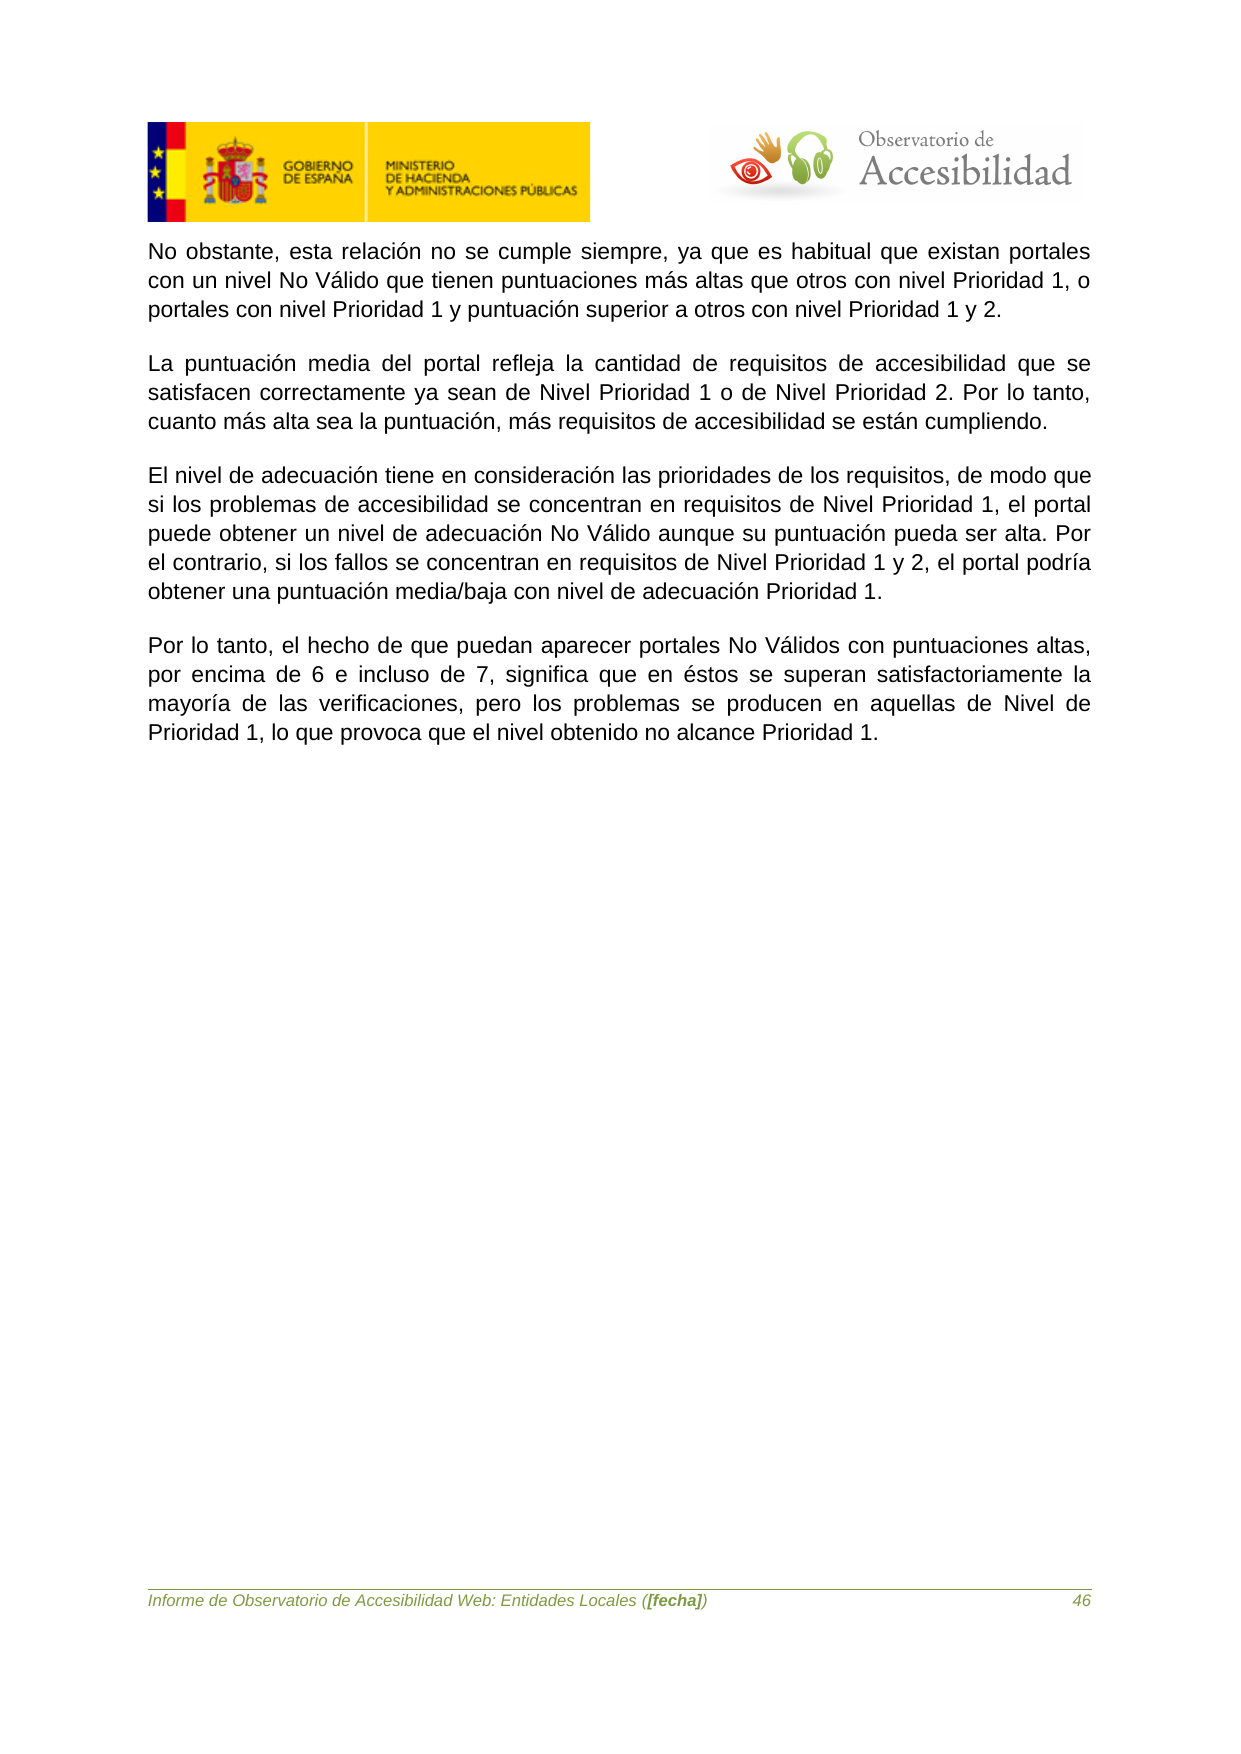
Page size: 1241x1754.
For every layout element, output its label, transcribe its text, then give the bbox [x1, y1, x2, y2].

text Por lo tanto, el hecho de que puedan aparecer portales No Válidos con puntuaciones altas, por encima de 6 e incluso de 7, significa que en éstos se superan satisfactoriamente la mayoría de las verificaciones, pero los problemas se producen en aquellas de Nivel de Prioridad 1, lo que provoca que el nivel obtenido no alcance Prioridad 1. [148, 632, 1092, 745]
picture [710, 122, 1086, 205]
picture [147, 122, 591, 222]
text El nivel de adecuación tiene en consideración las prioridades de los requisitos, de modo que si los problemas de accesibilidad se concentran en requisitos de Nivel Prioridad 1, el portal puede obtener un nivel de adecuación No Válido aunque su puntuación pueda ser alta. Por el contrario, si los fallos se concentran en requisitos de Nivel Prioridad 1 y 2, el portal podría obtener una puntuación media/baja con nivel de adecuación Prioridad 1. [148, 462, 1092, 604]
text No obstante, esta relación no se cumple siempre, ya que es habitual que existan portales con un nivel No Válido que tienen puntuaciones más altas que otros con nivel Prioridad 1, o portales con nivel Prioridad 1 y puntuación superior a otros con nivel Prioridad 1 y 2. [148, 238, 1092, 322]
text La puntuación media del portal refleja la cantidad de requisitos de accesibilidad que se satisfacen correctamente ya sean de Nivel Prioridad 1 o de Nivel Prioridad 2. Por lo tanto, cuanto más alta sea la puntuación, más requisitos de accesibilidad se están cumpliendo. [148, 350, 1092, 434]
